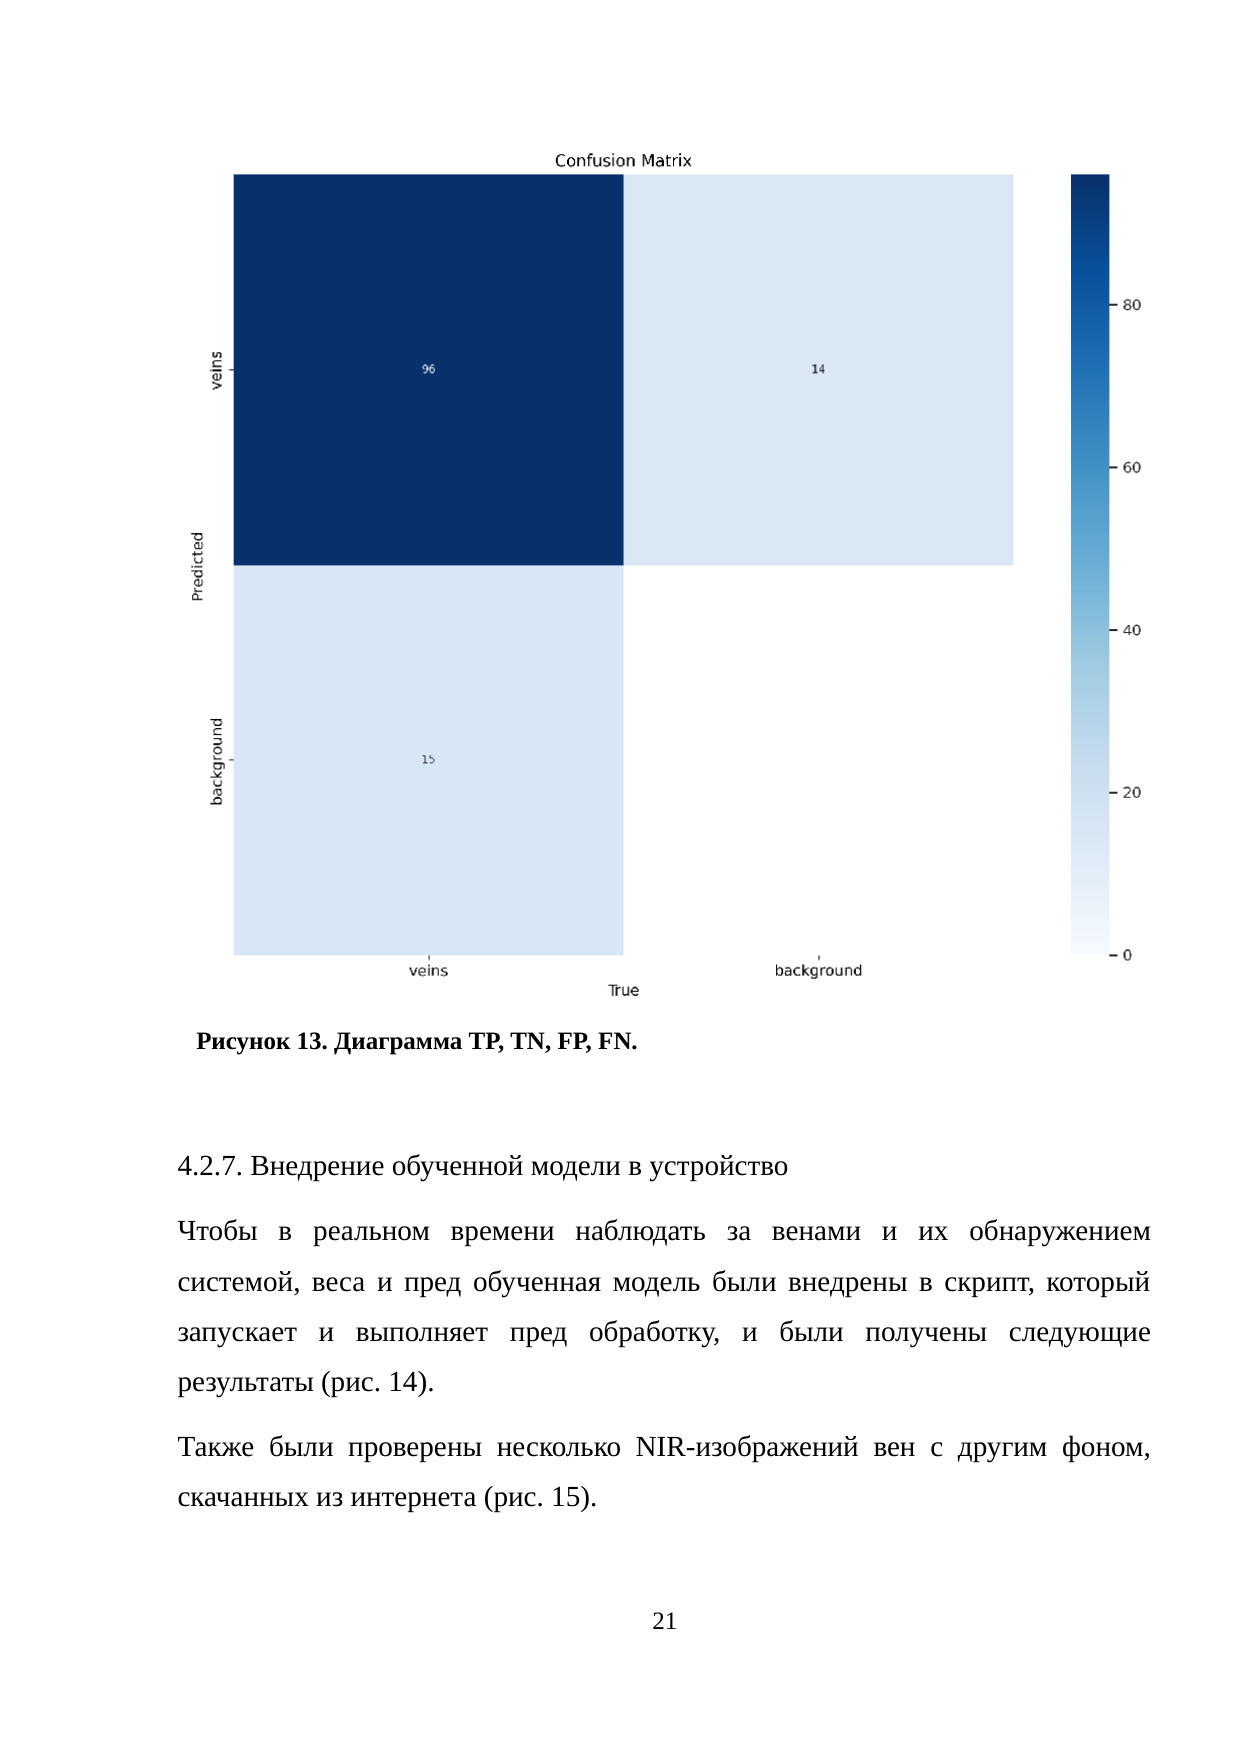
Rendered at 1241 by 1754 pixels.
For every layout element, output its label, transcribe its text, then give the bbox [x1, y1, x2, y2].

text Рисунок 13. Диаграмма TP, TN, FP, FN. [177, 1012, 1152, 1054]
text Чтобы в реальном времени наблюдать за венами и их обнаружением системой, веса и пред обученная модель были внедрены в скрипт, который запускает и выполняет пред обработку, и были получены следующие результаты (рис. 14). [177, 1213, 1152, 1398]
picture [167, 137, 1172, 1012]
text Также были проверены несколько NIR-изображений вен с другим фоном, скачанных из интернета (рис. 15). [177, 1429, 1152, 1513]
text 4.2.7. Внедрение обученной модели в устройство [177, 1148, 1152, 1182]
text [177, 118, 1152, 137]
